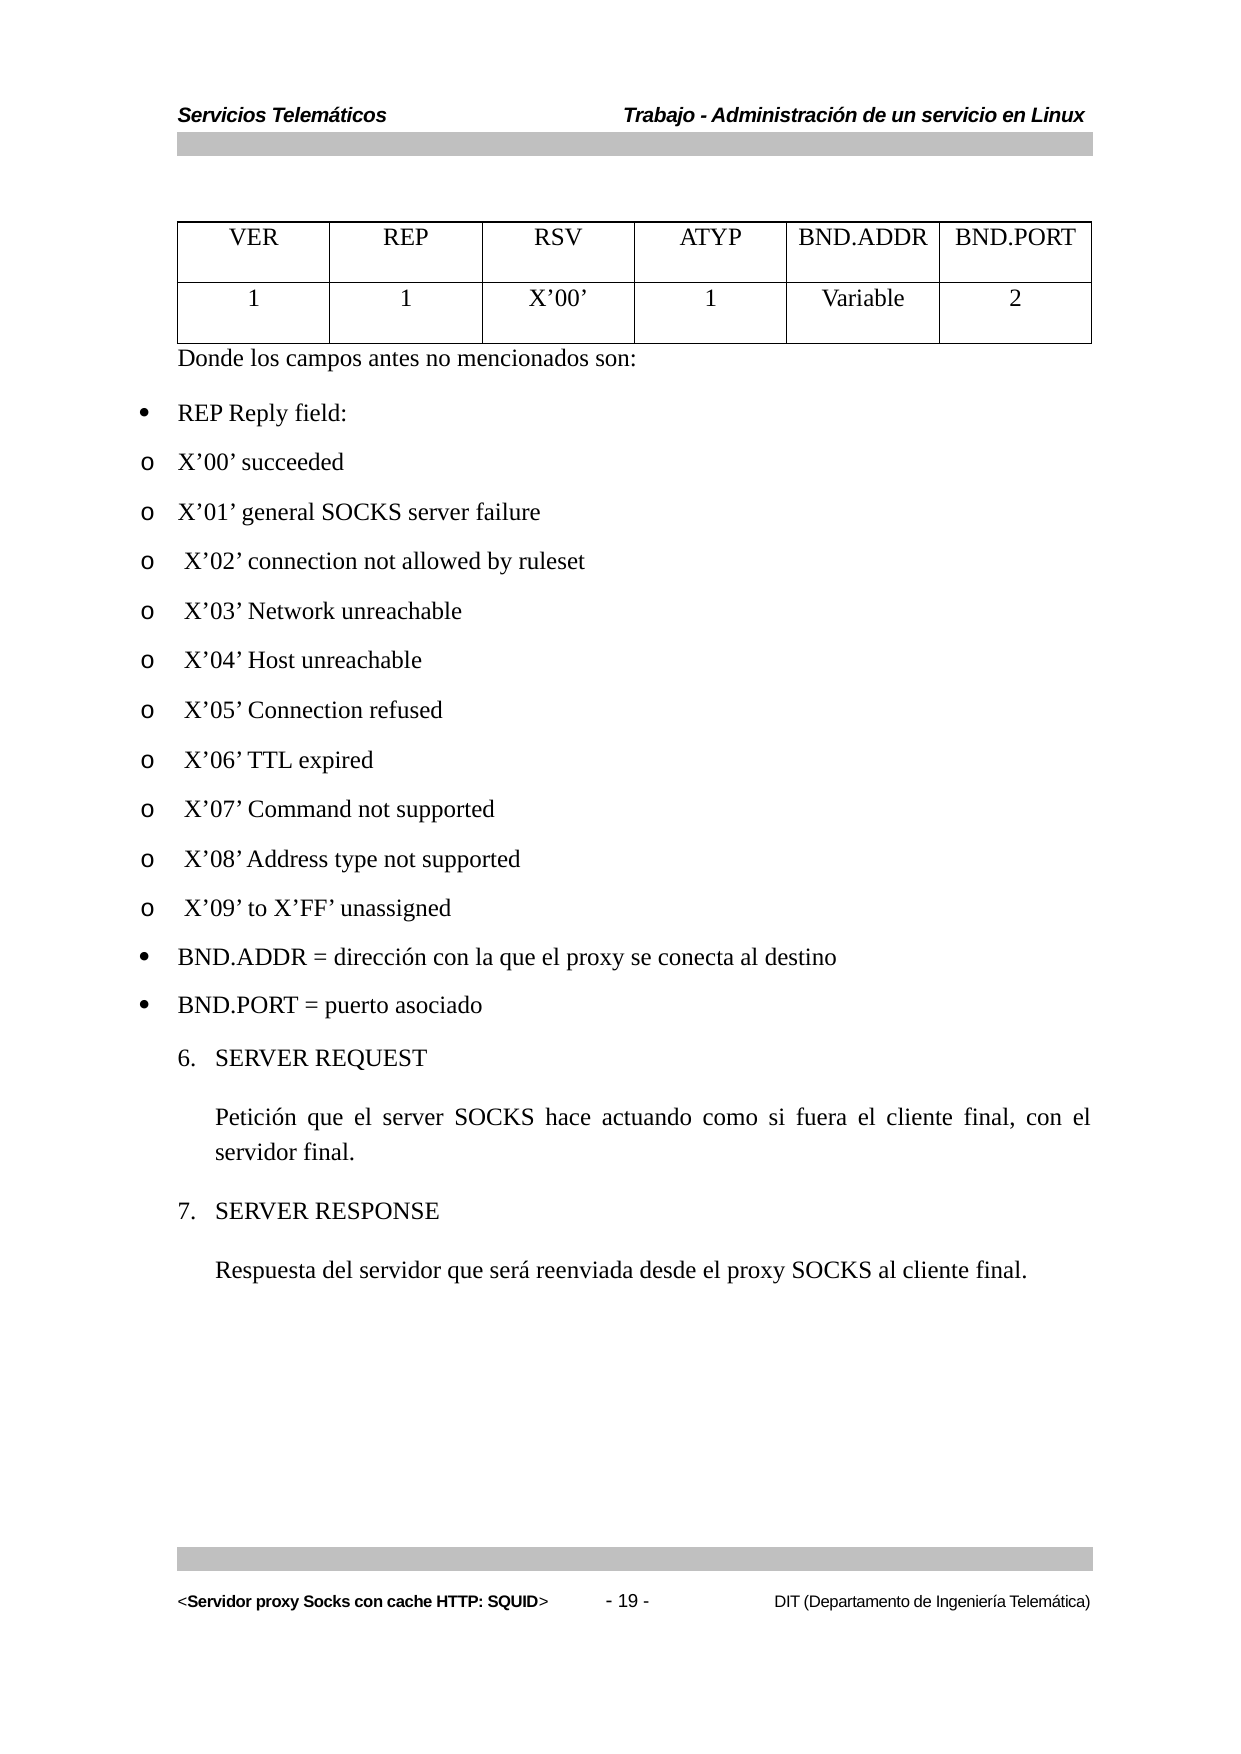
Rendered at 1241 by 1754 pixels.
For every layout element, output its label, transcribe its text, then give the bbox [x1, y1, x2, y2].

list X’06’ TTL expired [140, 748, 1093, 773]
list X’04’ Host unreachable [140, 649, 1093, 674]
table_header RSV [483, 223, 634, 282]
text Donde los campos antes no mencionados son: [177, 343, 1093, 372]
list X’02’ connection not allowed by ruleset [140, 550, 1093, 575]
table_header REP [330, 223, 482, 282]
table_cell 1 [330, 283, 482, 342]
table_header BND.ADDR [787, 223, 939, 282]
list X’05’ Connection refused [140, 699, 1093, 723]
list X’00’ succeeded [140, 451, 1093, 476]
list SERVER RESPONSE [177, 1196, 1093, 1225]
table_cell 1 [635, 283, 786, 342]
table_header VER [178, 223, 329, 282]
text Petición que el server SOCKS hace actuando como si fuera el cliente final, con el servidor final. [215, 1102, 1093, 1165]
list X’01’ general SOCKS server failure [140, 501, 1093, 525]
table_cell X’00’ [483, 283, 634, 342]
list X’07’ Command not supported [140, 798, 1093, 823]
list REP Reply field: [140, 403, 1093, 426]
list X’03’ Network unreachable [140, 600, 1093, 624]
list X’09’ to X’FF’ unassigned [140, 897, 1093, 922]
table_header BND.PORT [940, 223, 1091, 282]
list X’08’ Address type not supported [140, 848, 1093, 872]
table_cell 2 [940, 283, 1091, 342]
list SERVER REQUEST [177, 1043, 1093, 1071]
table_cell 1 [178, 283, 329, 342]
table_cell Variable [787, 283, 939, 342]
text Respuesta del servidor que será reenviada desde el proxy SOCKS al cliente final. [215, 1256, 1093, 1284]
list BND.ADDR = dirección con la que el proxy se conecta al destino [140, 947, 1093, 970]
list BND.PORT = puerto asociado [140, 995, 1093, 1018]
table_header ATYP [635, 223, 786, 282]
